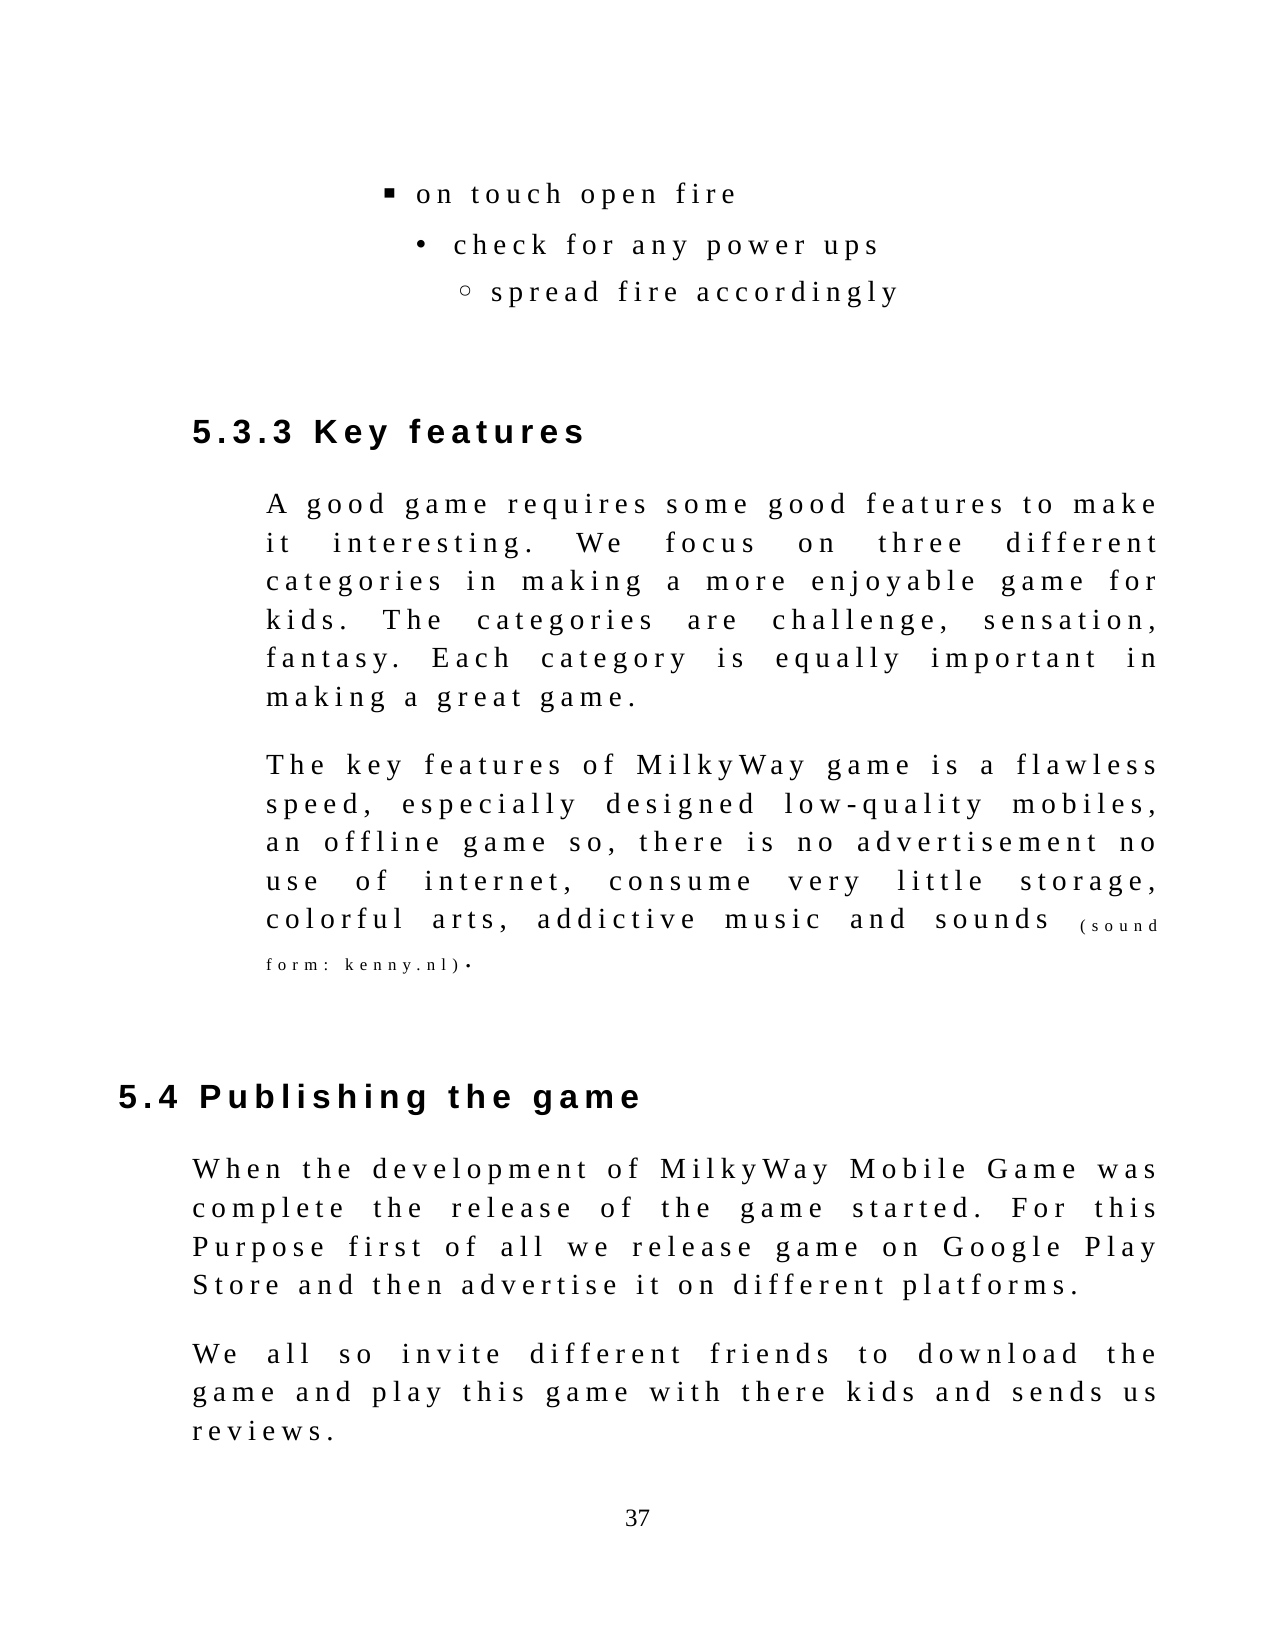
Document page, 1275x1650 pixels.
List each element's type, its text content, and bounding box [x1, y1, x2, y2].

subtitle 5.4 Publishing the game [118, 1077, 1157, 1116]
text When the development of MilkyWay Mobile Game was complete the release of the game started. For this Purpose first of all we release game on Google Play Store and then advertise it on different platforms. [192, 1152, 1157, 1301]
list check for any power ups [416, 227, 1157, 261]
text The key features of MilkyWay game is a flawless speed, especially designed low-quality mobiles, an offline game so, there is no advertisement no use of internet, consume very little storage, colorful arts, addictive music and sounds (sound form: kenny.nl). [266, 747, 1157, 974]
text A good game requires some good features to make it interesting. We focus on three different categories in making a more enjoyable game for kids. The categories are challenge, sensation, fantasy. Each category is equally important in making a great game. [266, 486, 1157, 712]
list spread fire accordingly [453, 274, 1157, 308]
subtitle 5.3.3 Key features [118, 412, 1157, 450]
text We all so invite different friends to download the game and play this game with there kids and sends us reviews. [192, 1336, 1157, 1446]
list on touch open fire [378, 176, 1157, 210]
